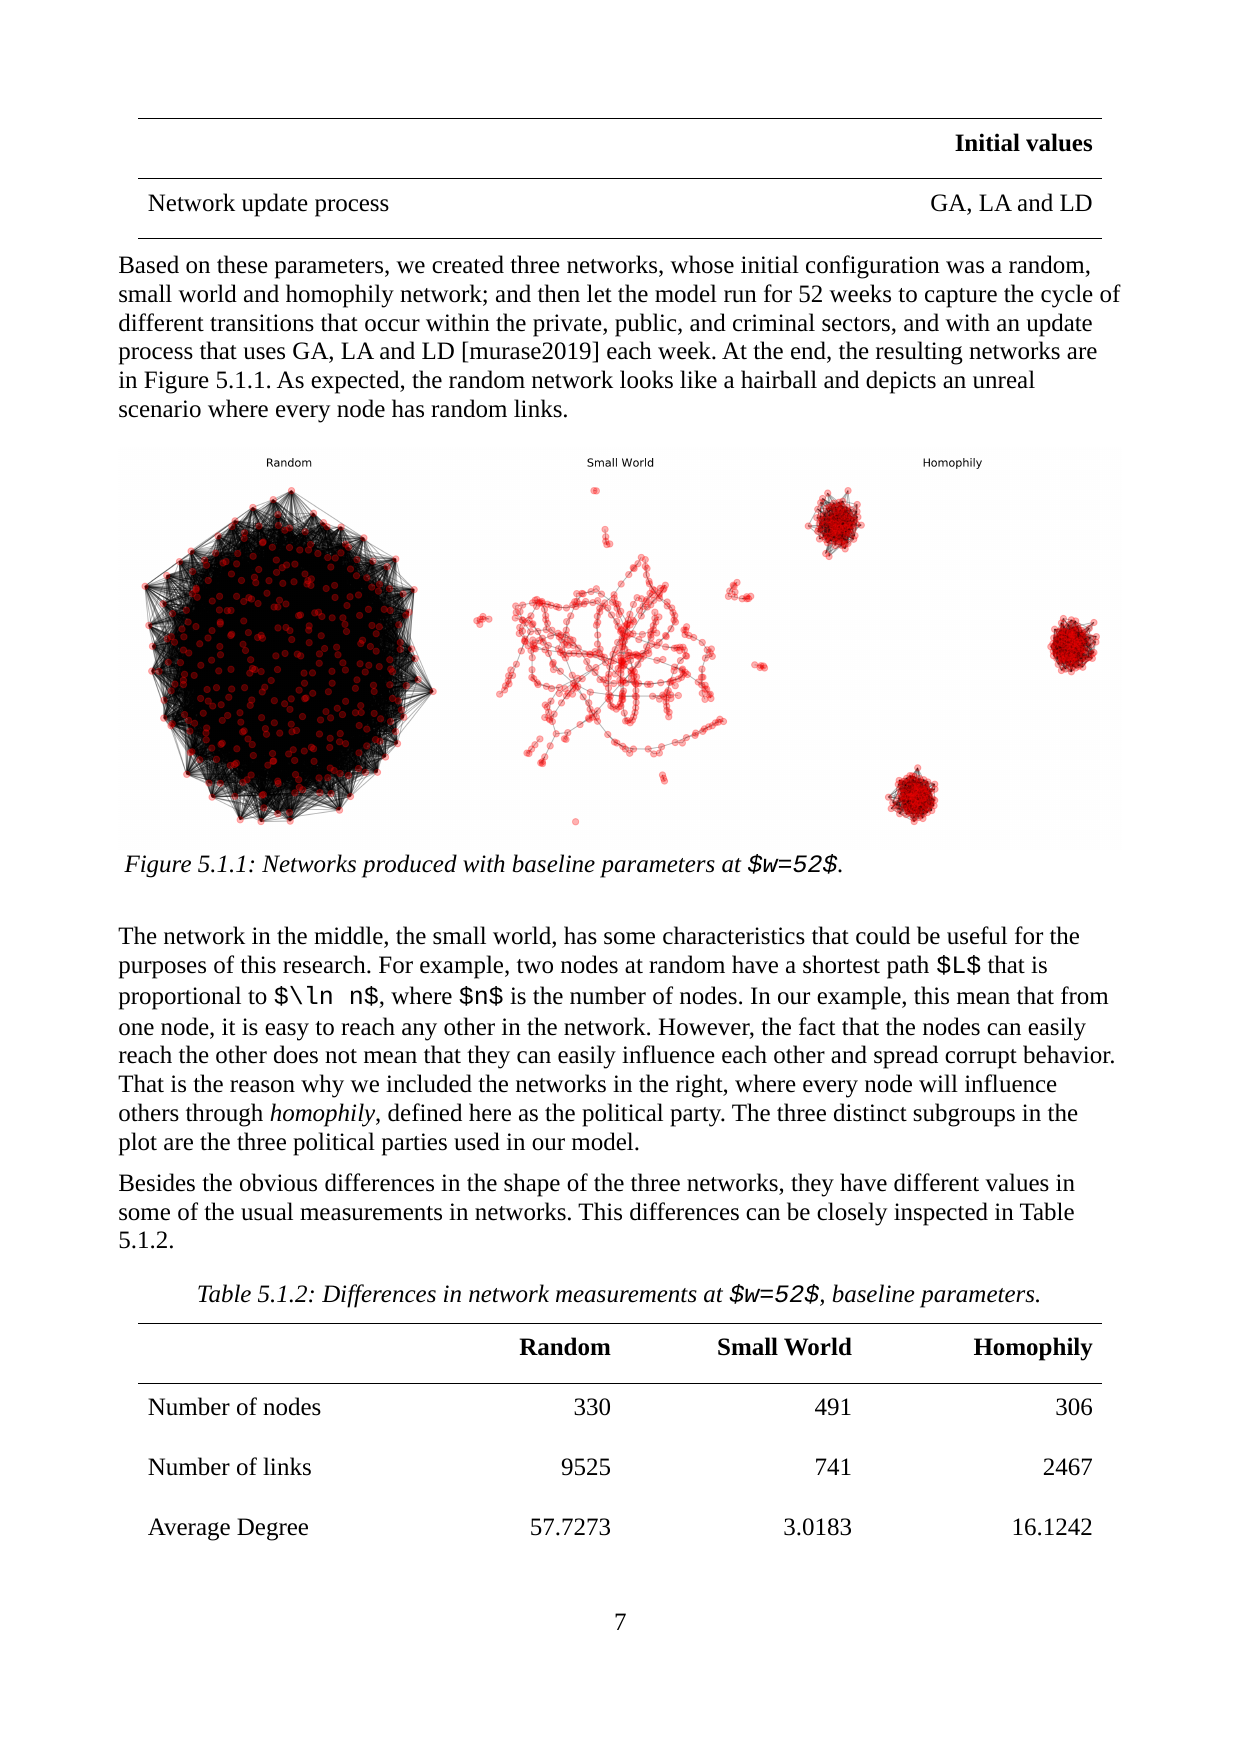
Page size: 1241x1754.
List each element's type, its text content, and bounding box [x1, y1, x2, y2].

table_cell 330 [379, 1384, 620, 1443]
table_header Initial values [620, 119, 1102, 178]
table_cell Average Degree [138, 1503, 379, 1563]
table_cell Number of nodes [138, 1384, 379, 1443]
table_cell Network update process [138, 179, 620, 238]
table_header Homophily [861, 1324, 1102, 1383]
text Besides the obvious differences in the shape of the three networks, they have different values in some of the usual measurements in networks. This differences can be closely inspected in Table 5.1.2. [118, 1168, 1122, 1254]
table_header Small World [620, 1324, 861, 1383]
text Based on these parameters, we created three networks, whose initial configuration was a random, small world and homophily network; and then let the model run for 52 weeks to capture the cycle of different transitions that occur within the private, public, and criminal sectors, and with an update process that uses GA, LA and LD [murase2019] each week. At the end, the resulting networks are in Figure 5.1.1. As expected, the random network looks like a hairball and depicts an unreal scenario where every node has random links. [118, 250, 1122, 423]
table_cell 306 [861, 1384, 1102, 1443]
table_header Random [379, 1324, 620, 1383]
table_cell 3.0183 [620, 1503, 861, 1563]
table_header [138, 1324, 379, 1383]
table_cell Number of links [138, 1443, 379, 1503]
table_cell GA, LA and LD [620, 179, 1102, 238]
table_cell 2467 [861, 1443, 1102, 1503]
table_cell 9525 [379, 1443, 620, 1503]
table_header [138, 119, 620, 178]
text Figure 5.1.1: Networks produced with baseline parameters at $w=52$. [118, 850, 1122, 880]
table_cell 741 [620, 1443, 861, 1503]
text The network in the middle, the small world, has some characteristics that could be useful for the purposes of this research. For example, two nodes at random have a shortest path $L$ that is proportional to $\ln n$, where $n$ is the number of nodes. In our example, this mean that from one node, it is easy to reach any other in the network. However, the fact that the nodes can easily reach the other does not mean that they can easily influence each other and spread corrupt behavior. That is the reason why we included the networks in the right, where every node will influence others through homophily, defined here as the political party. The three distinct subgroups in the plot are the three political parties used in our model. [118, 921, 1122, 1155]
table_cell 16.1242 [861, 1503, 1102, 1563]
table_cell 57.7273 [379, 1503, 620, 1563]
text Table 5.1.2: Differences in network measurements at $w=52$, baseline parameters. [118, 1279, 1122, 1310]
table_cell 491 [620, 1384, 861, 1443]
